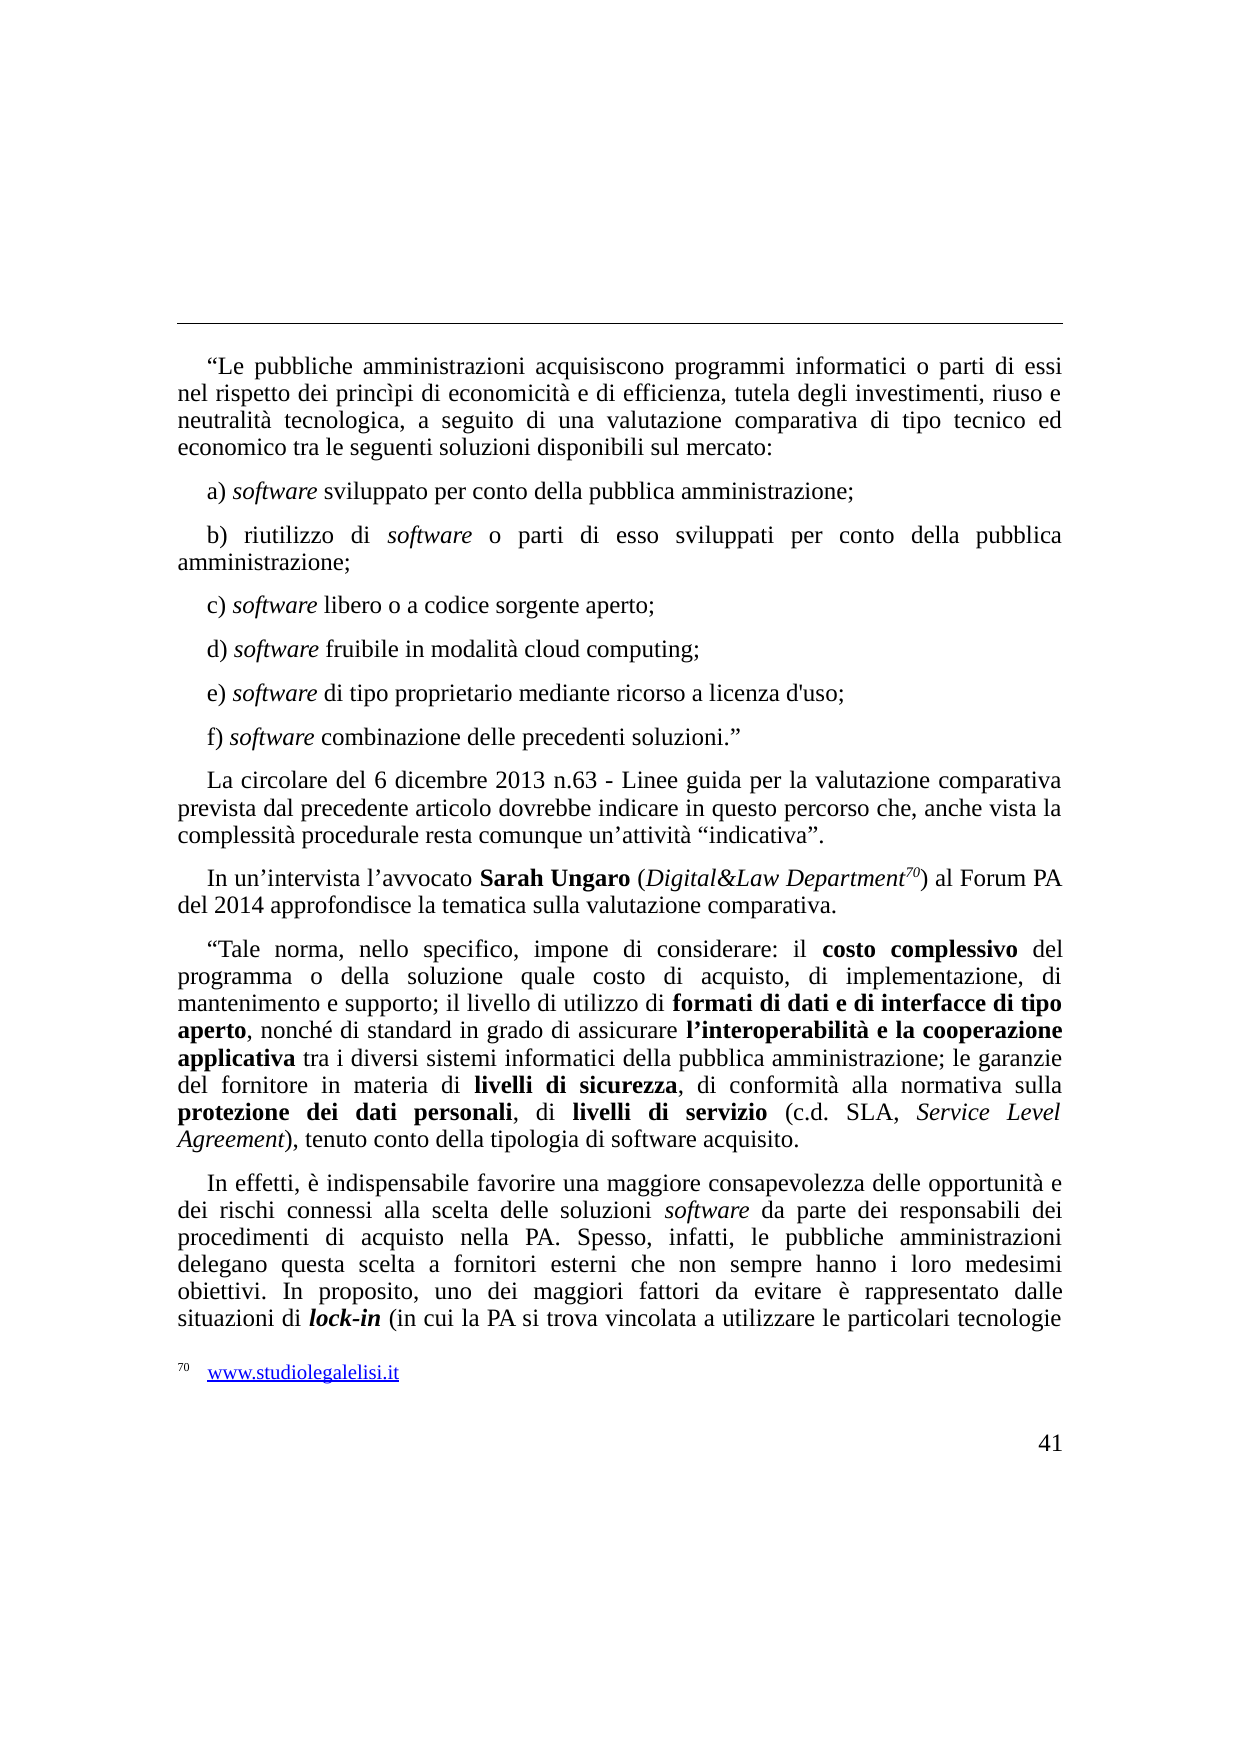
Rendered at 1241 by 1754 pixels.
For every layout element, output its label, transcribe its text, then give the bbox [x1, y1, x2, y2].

text In un’intervista l’avvocato Sarah Ungaro (Digital&Law Department) al Forum PA del 2014 approfondisce la tematica sulla valutazione comparativa. [177, 865, 1063, 919]
text La circolare del 6 dicembre 2013 n.63 - Linee guida per la valutazione comparativa prevista dal precedente articolo dovrebbe indicare in questo percorso che, anche vista la complessità procedurale resta comunque un’attività “indicativa”. [177, 767, 1063, 848]
text In effetti, è indispensabile favorire una maggiore consapevolezza delle opportunità e dei rischi connessi alla scelta delle soluzioni software da parte dei responsabili dei procedimenti di acquisto nella PA. Spesso, infatti, le pubbliche amministrazioni delegano questa scelta a fornitori esterni che non sempre hanno i loro medesimi obiettivi. In proposito, uno dei maggiori fattori da evitare è rappresentato dalle situazioni di lock-in (in cui la PA si trova vincolata a utilizzare le particolari tecnologie [177, 1169, 1063, 1332]
text “Le pubbliche amministrazioni acquisiscono programmi informatici o parti di essi nel rispetto dei princìpi di economicità e di efficienza, tutela degli investimenti, riuso e neutralità tecnologica, a seguito di una valutazione comparativa di tipo tecnico ed economico tra le seguenti soluzioni disponibili sul mercato: [177, 353, 1063, 461]
text d) software fruibile in modalità cloud computing; [177, 636, 1063, 663]
text b) riutilizzo di software o parti di esso sviluppati per conto della pubblica amministrazione; [177, 521, 1063, 576]
text c) software libero o a codice sorgente aperto; [177, 592, 1063, 619]
text e) software di tipo proprietario mediante ricorso a licenza d'uso; [177, 680, 1063, 707]
text www.studiolegalelisi.it [177, 1361, 1063, 1384]
text f) software combinazione delle precedenti soluzioni.” [177, 723, 1063, 751]
text “Tale norma, nello specifico, impone di considerare: il costo complessivo del programma o della soluzione quale costo di acquisto, di implementazione, di mantenimento e supporto; il livello di utilizzo di formati di dati e di interfacce di tipo aperto, nonché di standard in grado di assicurare l’interoperabilità e la cooperazione applicativa tra i diversi sistemi informatici della pubblica amministrazione; le garanzie del fornitore in materia di livelli di sicurezza, di conformità alla normativa sulla protezione dei dati personali, di livelli di servizio (c.d. SLA, Service Level Agreement), tenuto conto della tipologia di software acquisito. [177, 936, 1063, 1153]
text a) software sviluppato per conto della pubblica amministrazione; [177, 478, 1063, 505]
